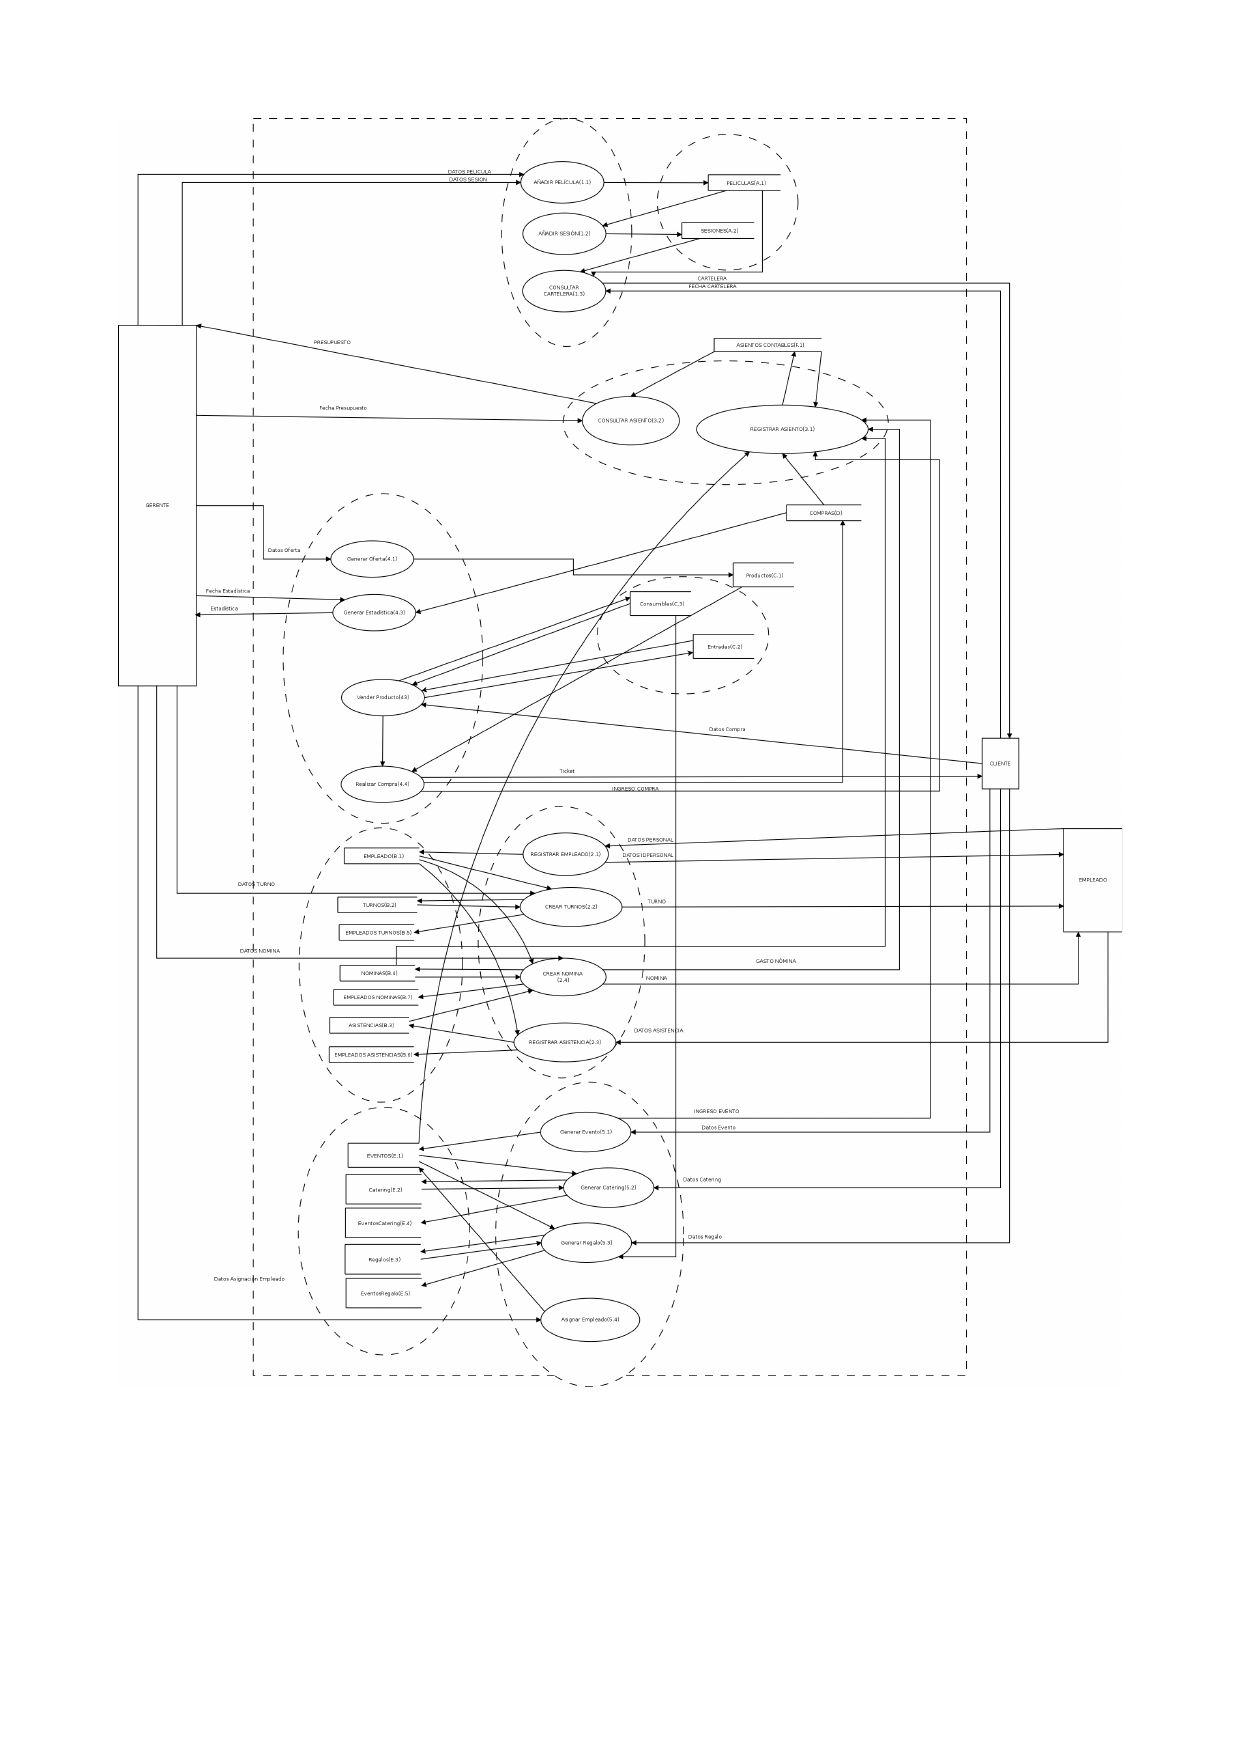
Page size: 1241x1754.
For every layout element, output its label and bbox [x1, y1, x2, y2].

picture [118, 118, 1123, 1387]
